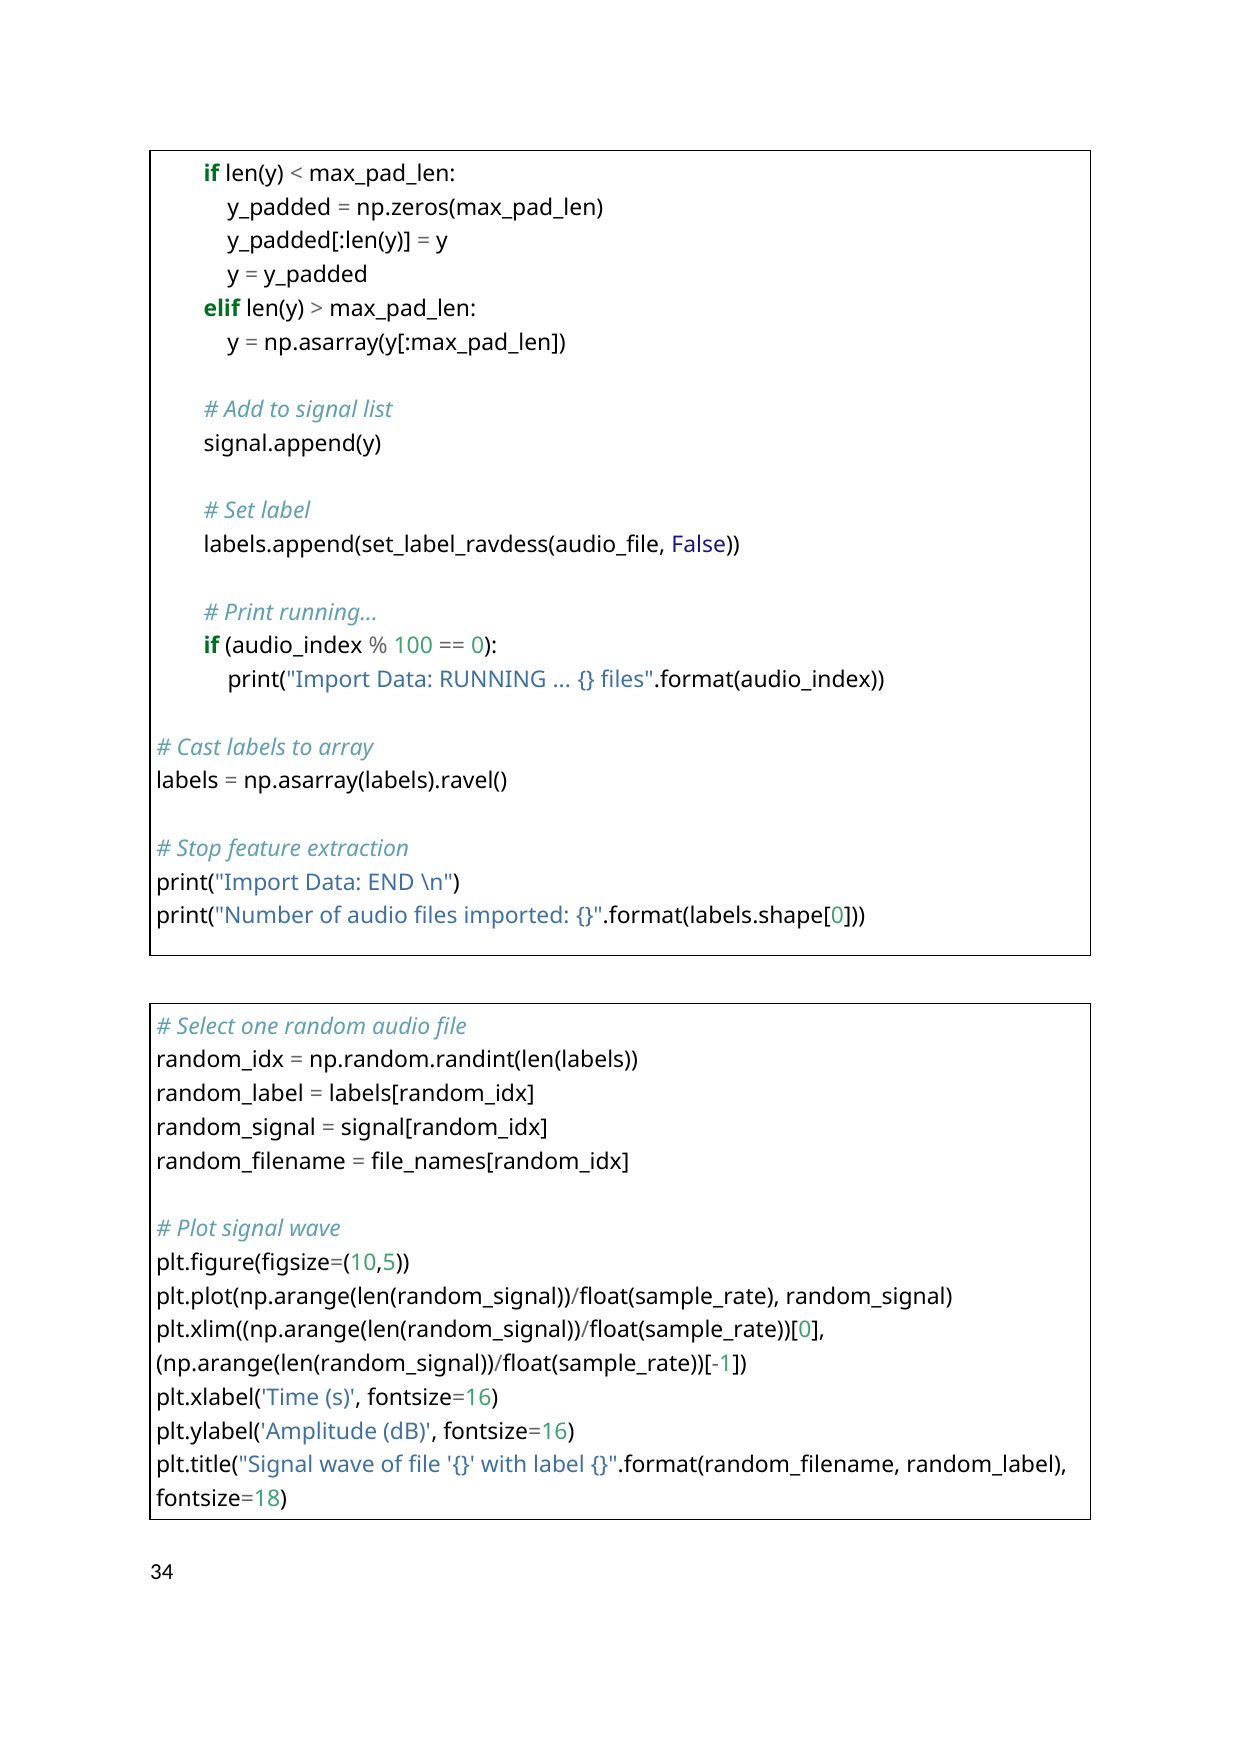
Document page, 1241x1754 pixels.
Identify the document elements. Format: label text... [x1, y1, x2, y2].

table_header if len(y) < max_pad_len: y_padded = np.zeros(max_pad_len) y_padded[:len(y)] = y y = y_padded elif len(y) > max_pad_len: y = np.asarray(y[:max_pad_len]) # Add to signal list signal.append(y) # Set label labels.append(set_label_ravdess(audio_file, False)) # Print running... if (audio_index % 100 == 0): print("Import Data: RUNNING ... {} files".format(audio_index)) # Cast labels to array labels = np.asarray(labels).ravel() # Stop feature extraction print("Import Data: END \n") print("Number of audio files imported: {}".format(labels.shape[0])) [151, 151, 1090, 955]
table_header # Select one random audio file random_idx = np.random.randint(len(labels)) random_label = labels[random_idx] random_signal = signal[random_idx] random_filename = file_names[random_idx] # Plot signal wave plt.figure(figsize=(10,5)) plt.plot(np.arange(len(random_signal))/float(sample_rate), random_signal) plt.xlim((np.arange(len(random_signal))/float(sample_rate))[0], (np.arange(len(random_signal))/float(sample_rate))[-1]) plt.xlabel('Time (s)', fontsize=16) plt.ylabel('Amplitude (dB)', fontsize=16) plt.title("Signal wave of file '{}' with label {}".format(random_filename, random_label), fontsize=18) [151, 1004, 1090, 1519]
